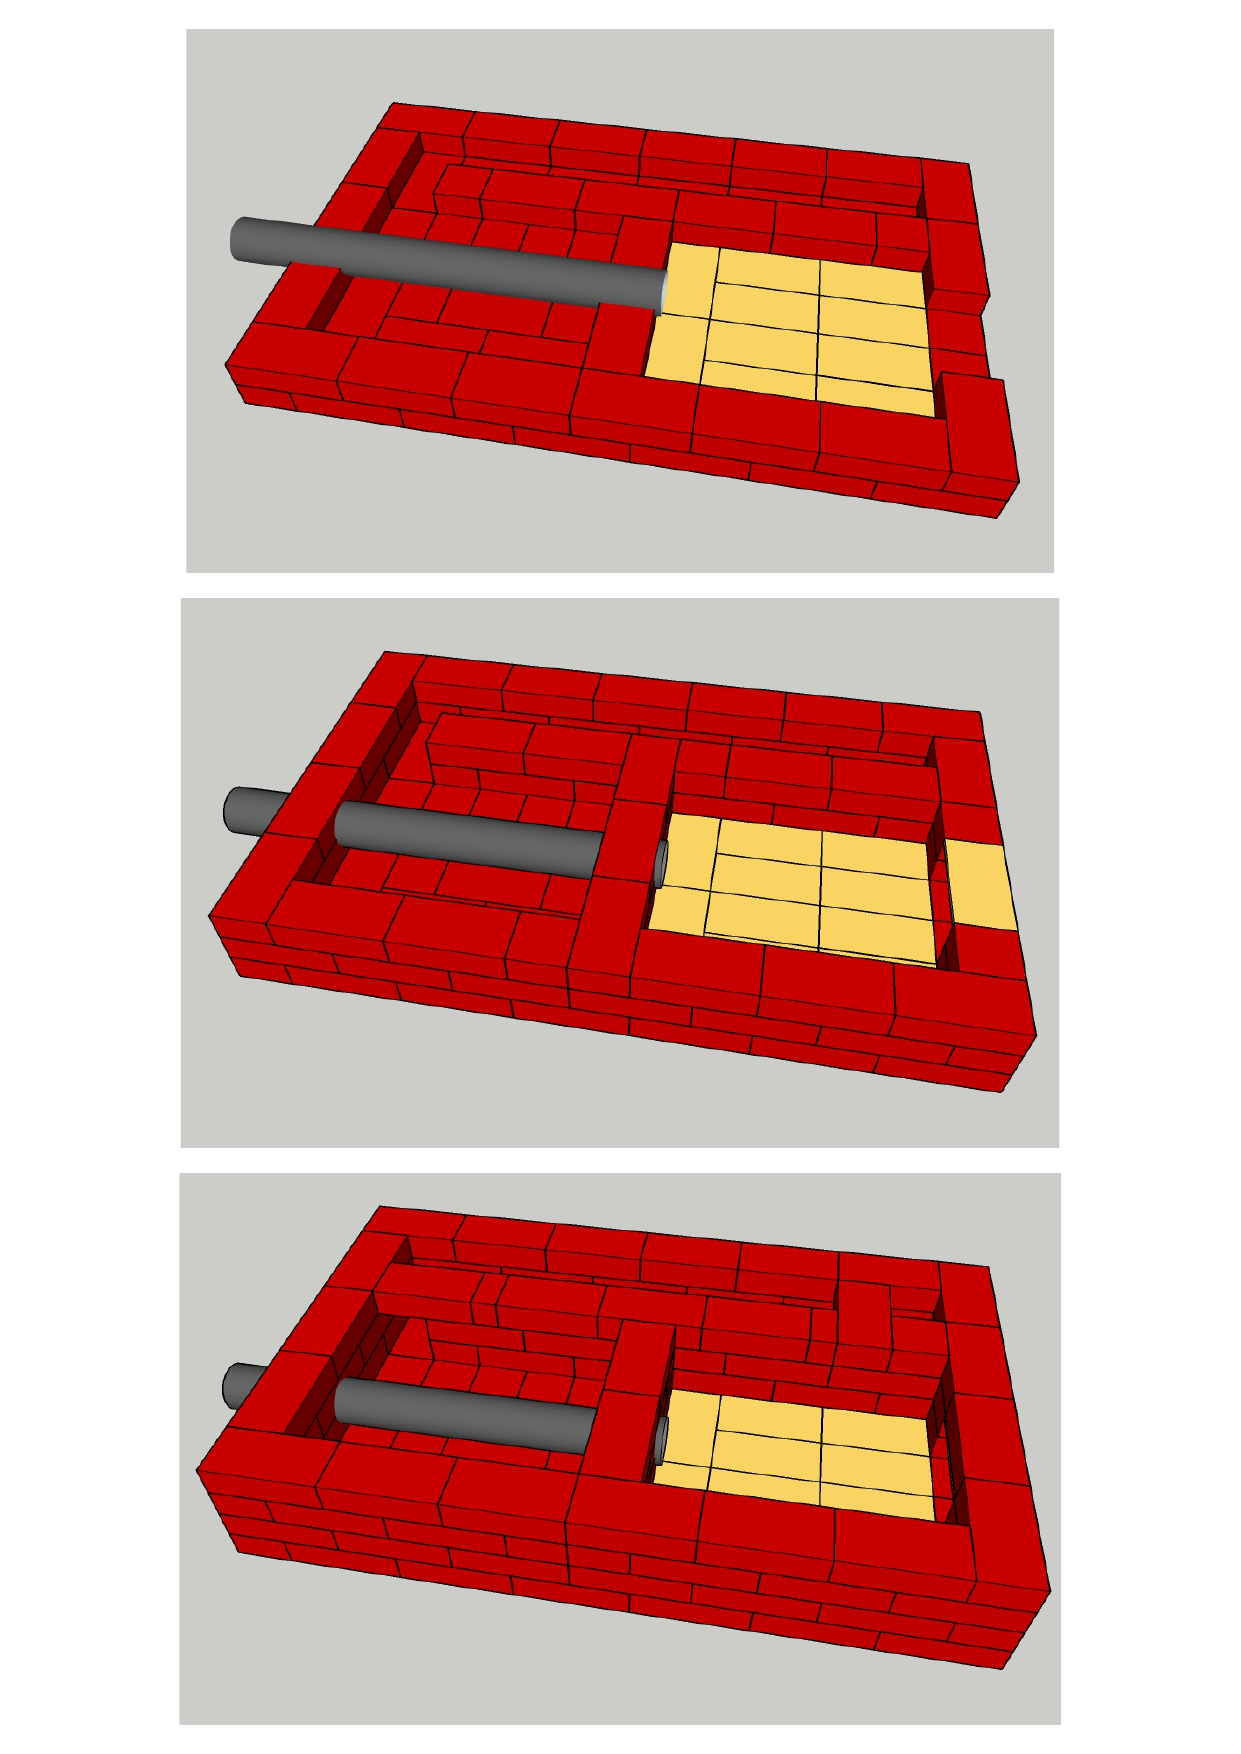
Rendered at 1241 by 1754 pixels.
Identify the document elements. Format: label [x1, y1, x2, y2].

picture [180, 598, 1060, 1148]
picture [186, 29, 1055, 573]
picture [179, 1173, 1061, 1725]
